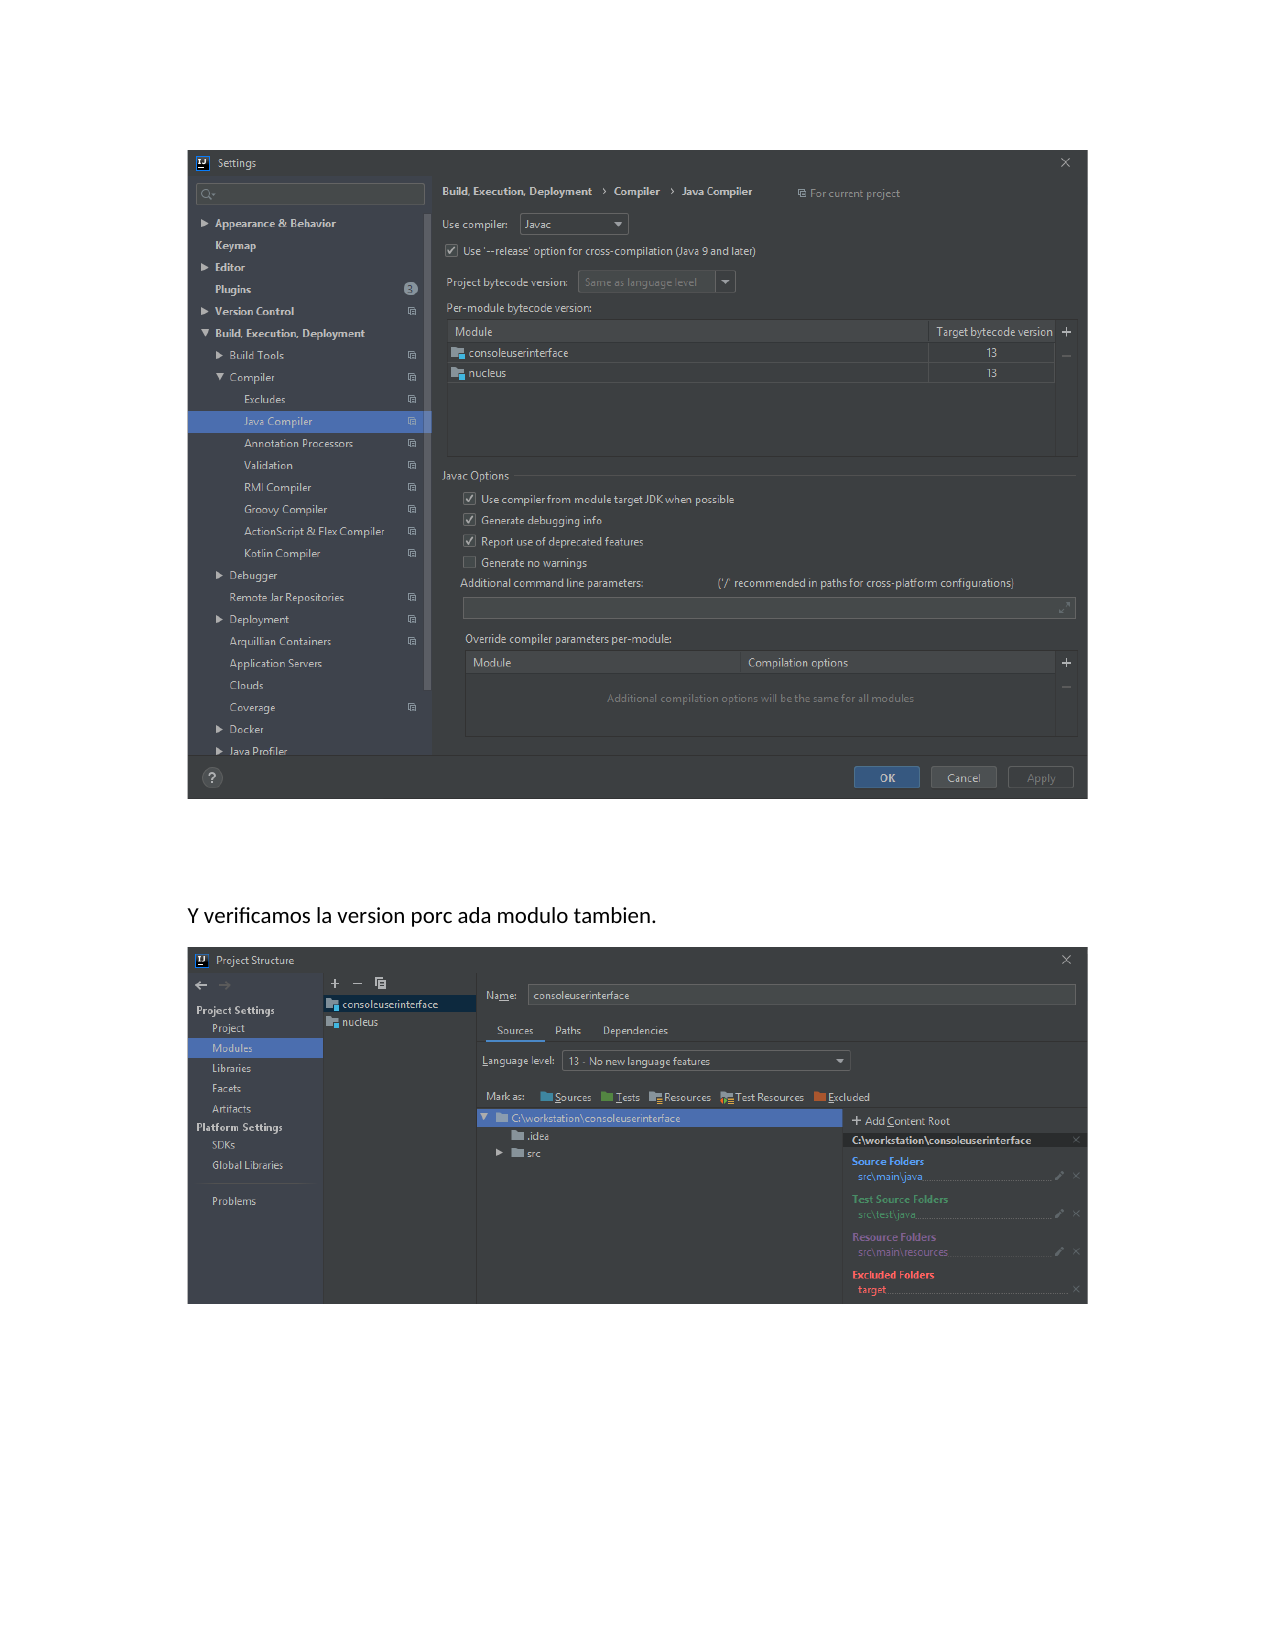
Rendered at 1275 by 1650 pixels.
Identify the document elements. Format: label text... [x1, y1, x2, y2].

picture [187, 150, 1088, 799]
text Y verificamos la version porc ada modulo tambien. [187, 901, 1087, 929]
picture [187, 947, 1088, 1304]
